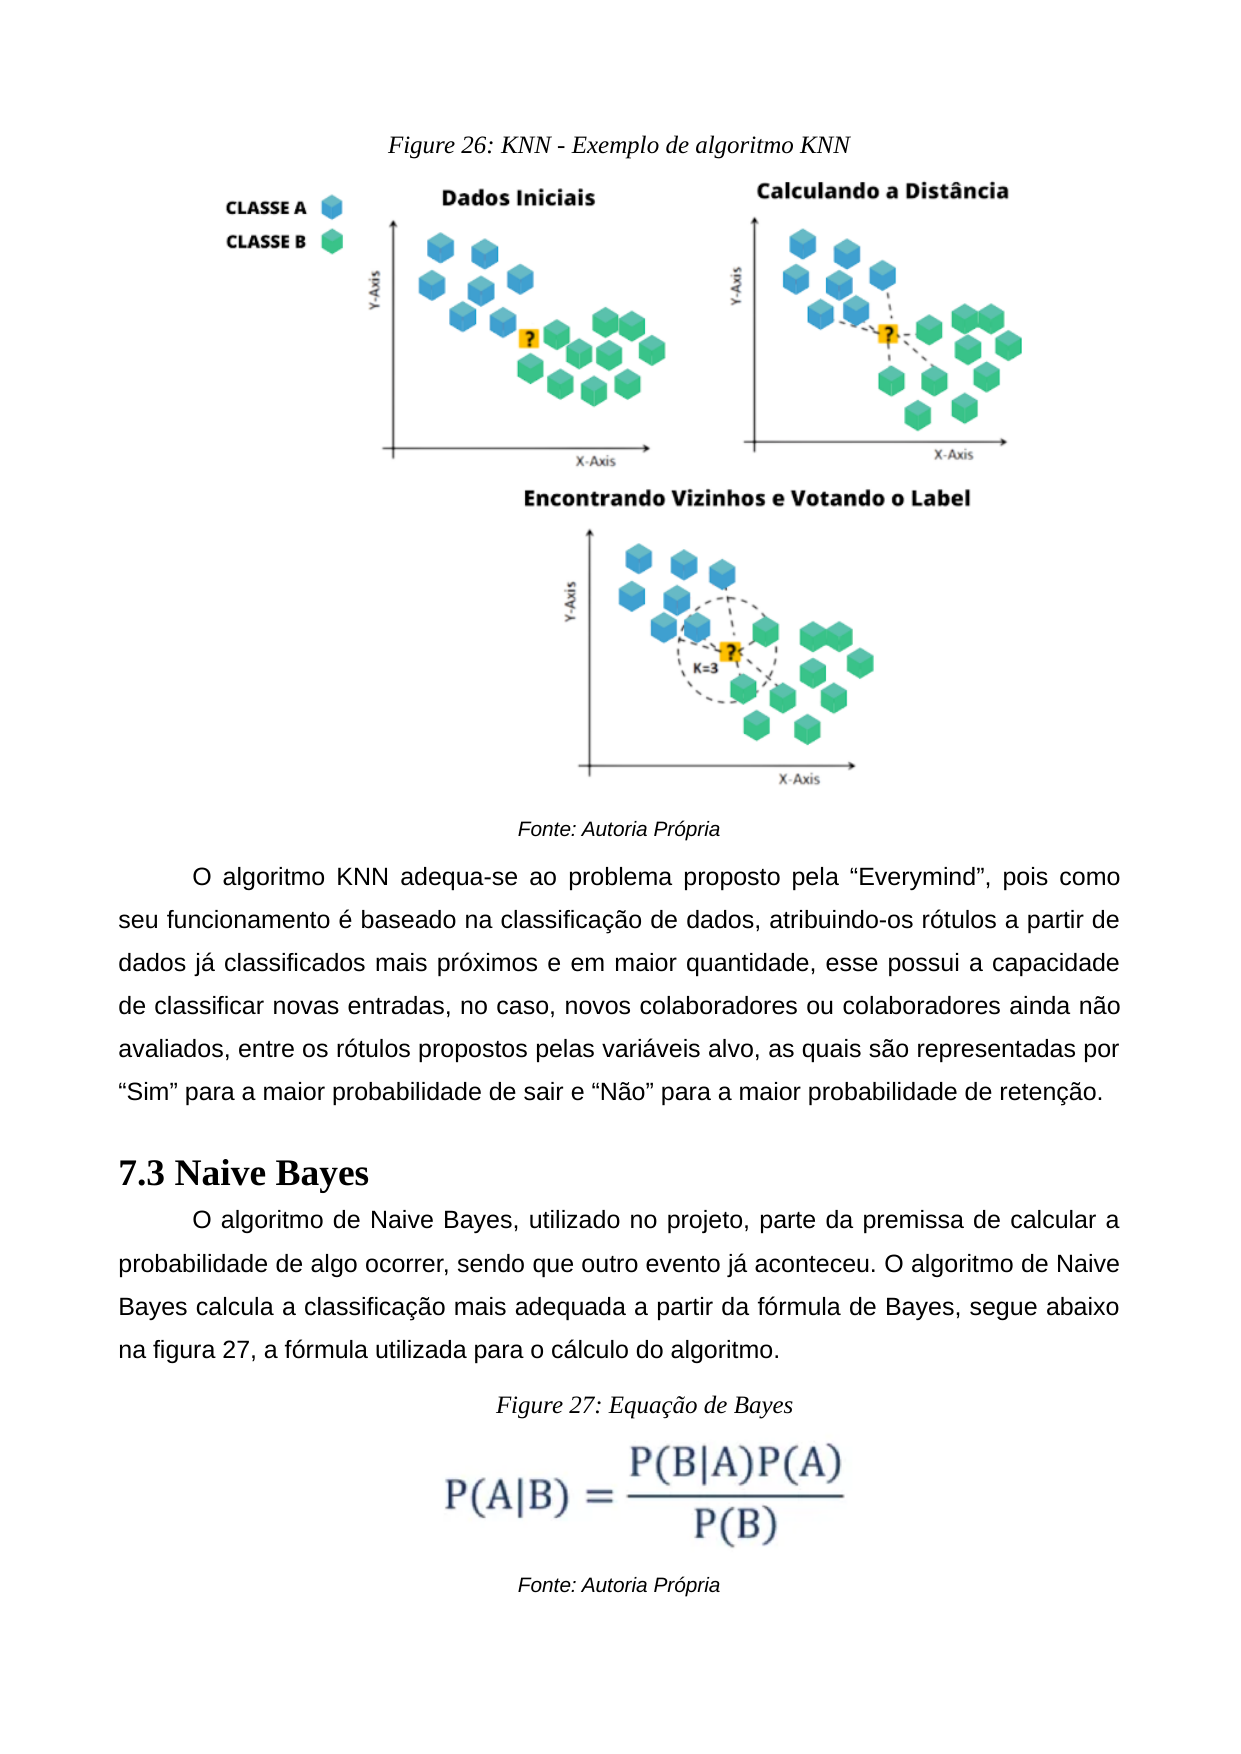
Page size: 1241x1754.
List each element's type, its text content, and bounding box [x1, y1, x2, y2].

text O algoritmo KNN adequa-se ao problema proposto pela “Everymind”, pois como seu funcionamento é baseado na classificação de dados, atribuindo-os rótulos a partir de dados já classificados mais próximos e em maior quantidade, esse possui a capacidade de classificar novas entradas, no caso, novos colaboradores ou colaboradores ainda não avaliados, entre os rótulos propostos pelas variáveis alvo, as quais são representadas por “Sim” para a maior probabilidade de sair e “Não” para a maior probabilidade de retenção. [118, 862, 1122, 1106]
subtitle 7.3 Naive Bayes [118, 1150, 1122, 1193]
text Figure 26: KNN - Exemplo de algoritmo KNN [207, 131, 1033, 159]
picture [428, 1419, 863, 1561]
text Fonte: Autoria Própria [118, 1378, 1122, 1597]
text Fonte: Autoria Própria [118, 118, 1122, 841]
text O algoritmo de Naive Bayes, utilizado no projeto, parte da premissa de calcular a probabilidade de algo ocorrer, sendo que outro evento já aconteceu. O algoritmo de Naive Bayes calcula a classificação mais adequada a partir da fórmula de Bayes, segue abaixo na figura 27, a fórmula utilizada para o cálculo do algoritmo. [118, 1206, 1122, 1364]
text Figure 27: Equação de Bayes [429, 1391, 863, 1419]
picture [206, 159, 1034, 799]
